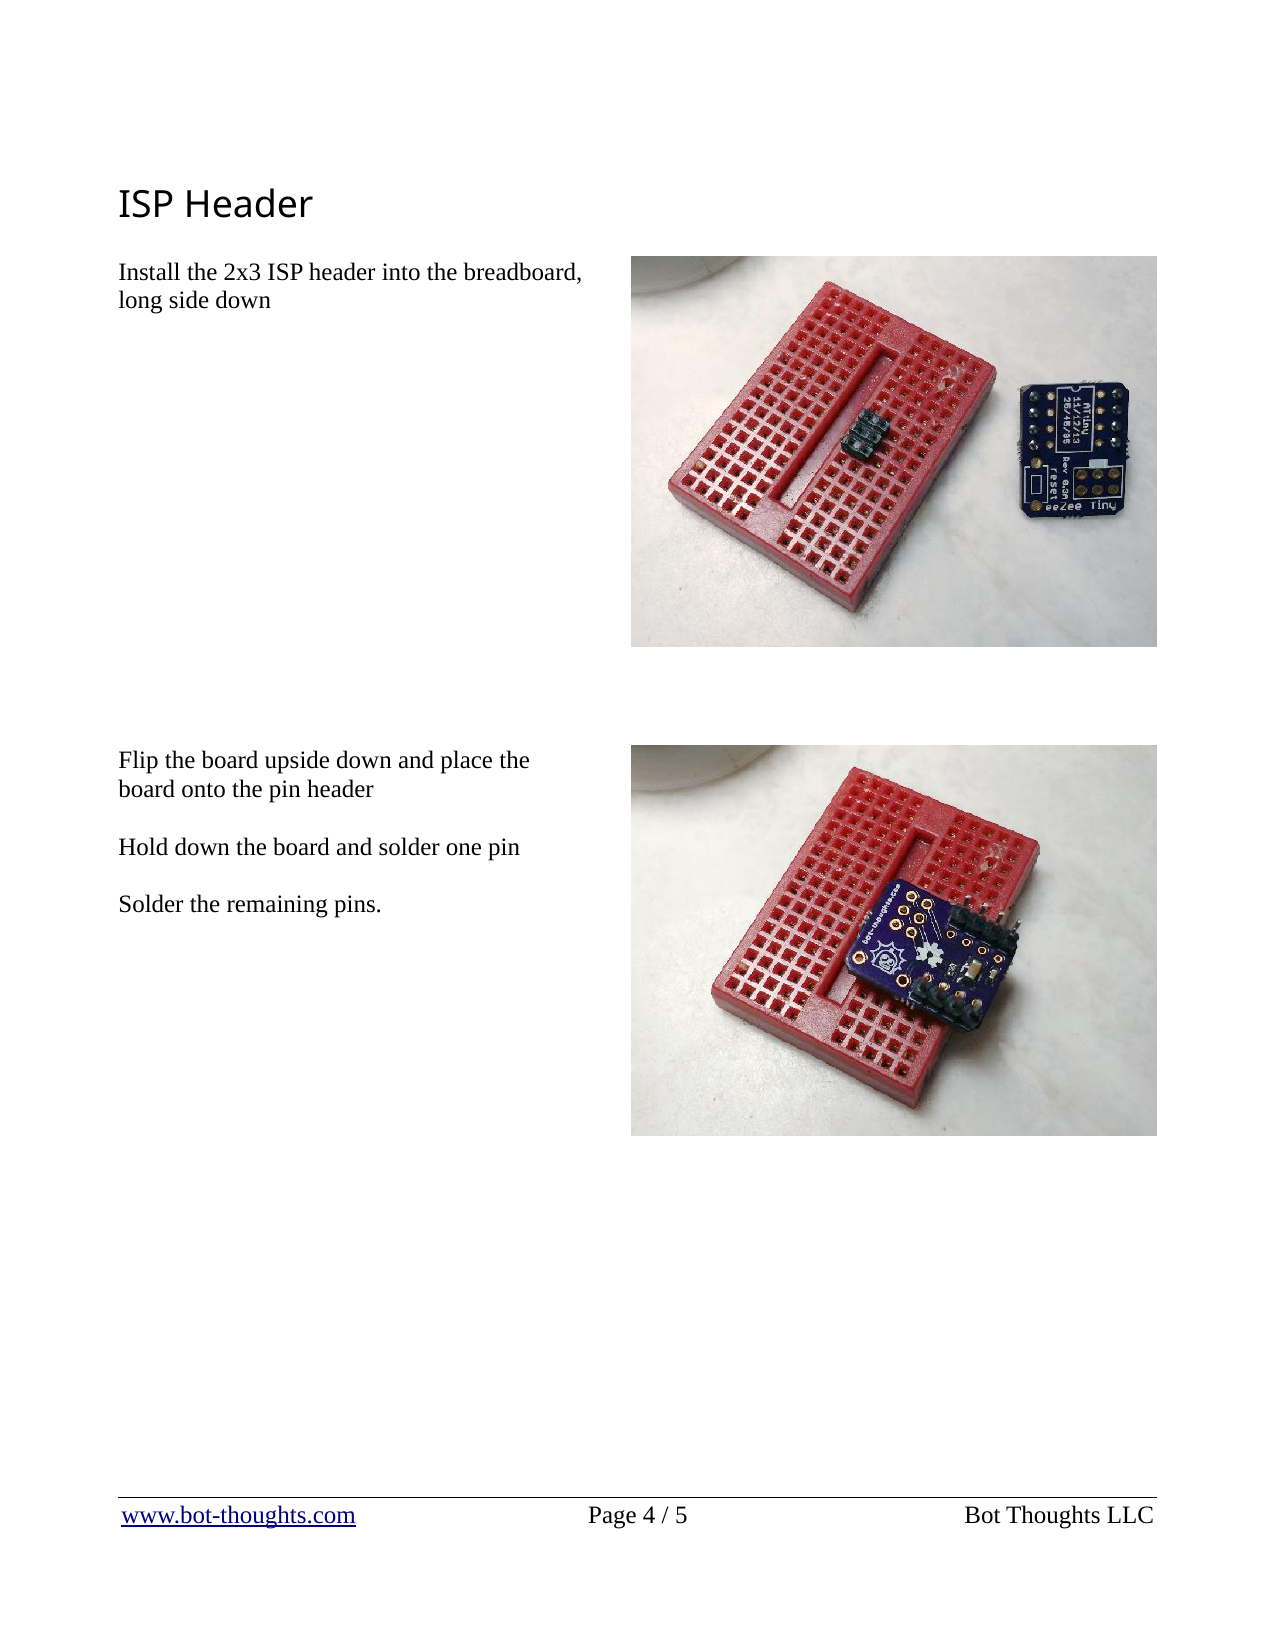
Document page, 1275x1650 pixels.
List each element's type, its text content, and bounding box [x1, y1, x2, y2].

text Solder the remaining pins. [118, 889, 631, 918]
picture [631, 745, 1157, 1136]
text Flip the board upside down and place the board onto the pin header [118, 745, 631, 803]
picture [631, 256, 1157, 647]
text Install the 2x3 ISP header into the breadboard, long side down [118, 257, 631, 314]
text ISP Header [118, 177, 1157, 228]
text Hold down the board and solder one pin [118, 832, 631, 860]
